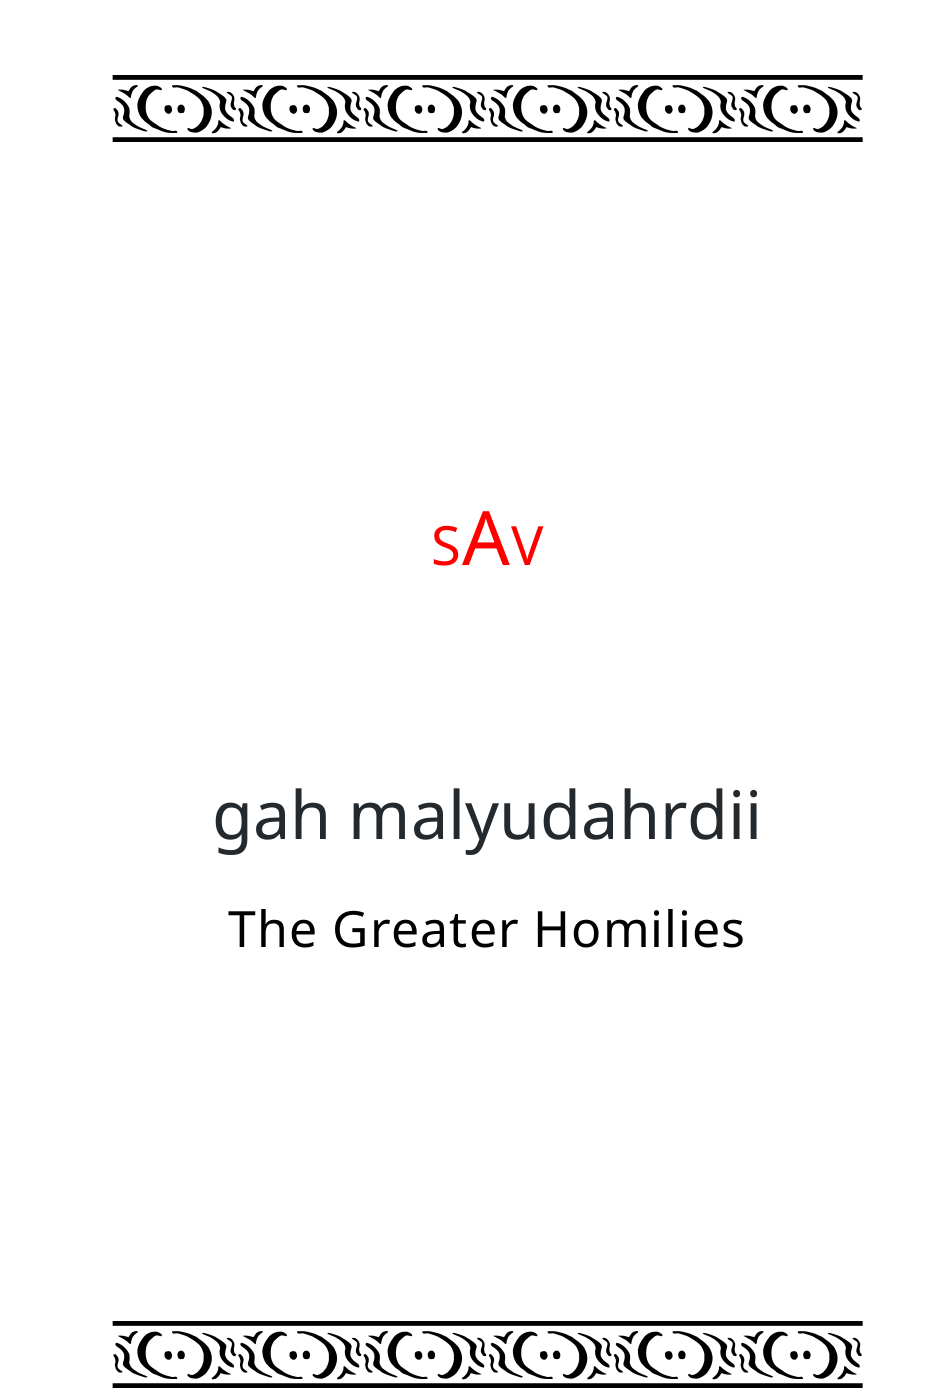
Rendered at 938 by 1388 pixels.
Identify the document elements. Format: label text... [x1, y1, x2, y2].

picture [112, 1321, 863, 1388]
text The Greater Homilies [112, 893, 862, 962]
picture [112, 75, 863, 142]
subtitle gah malyudahrdii [112, 769, 862, 859]
text SAV [112, 485, 862, 587]
